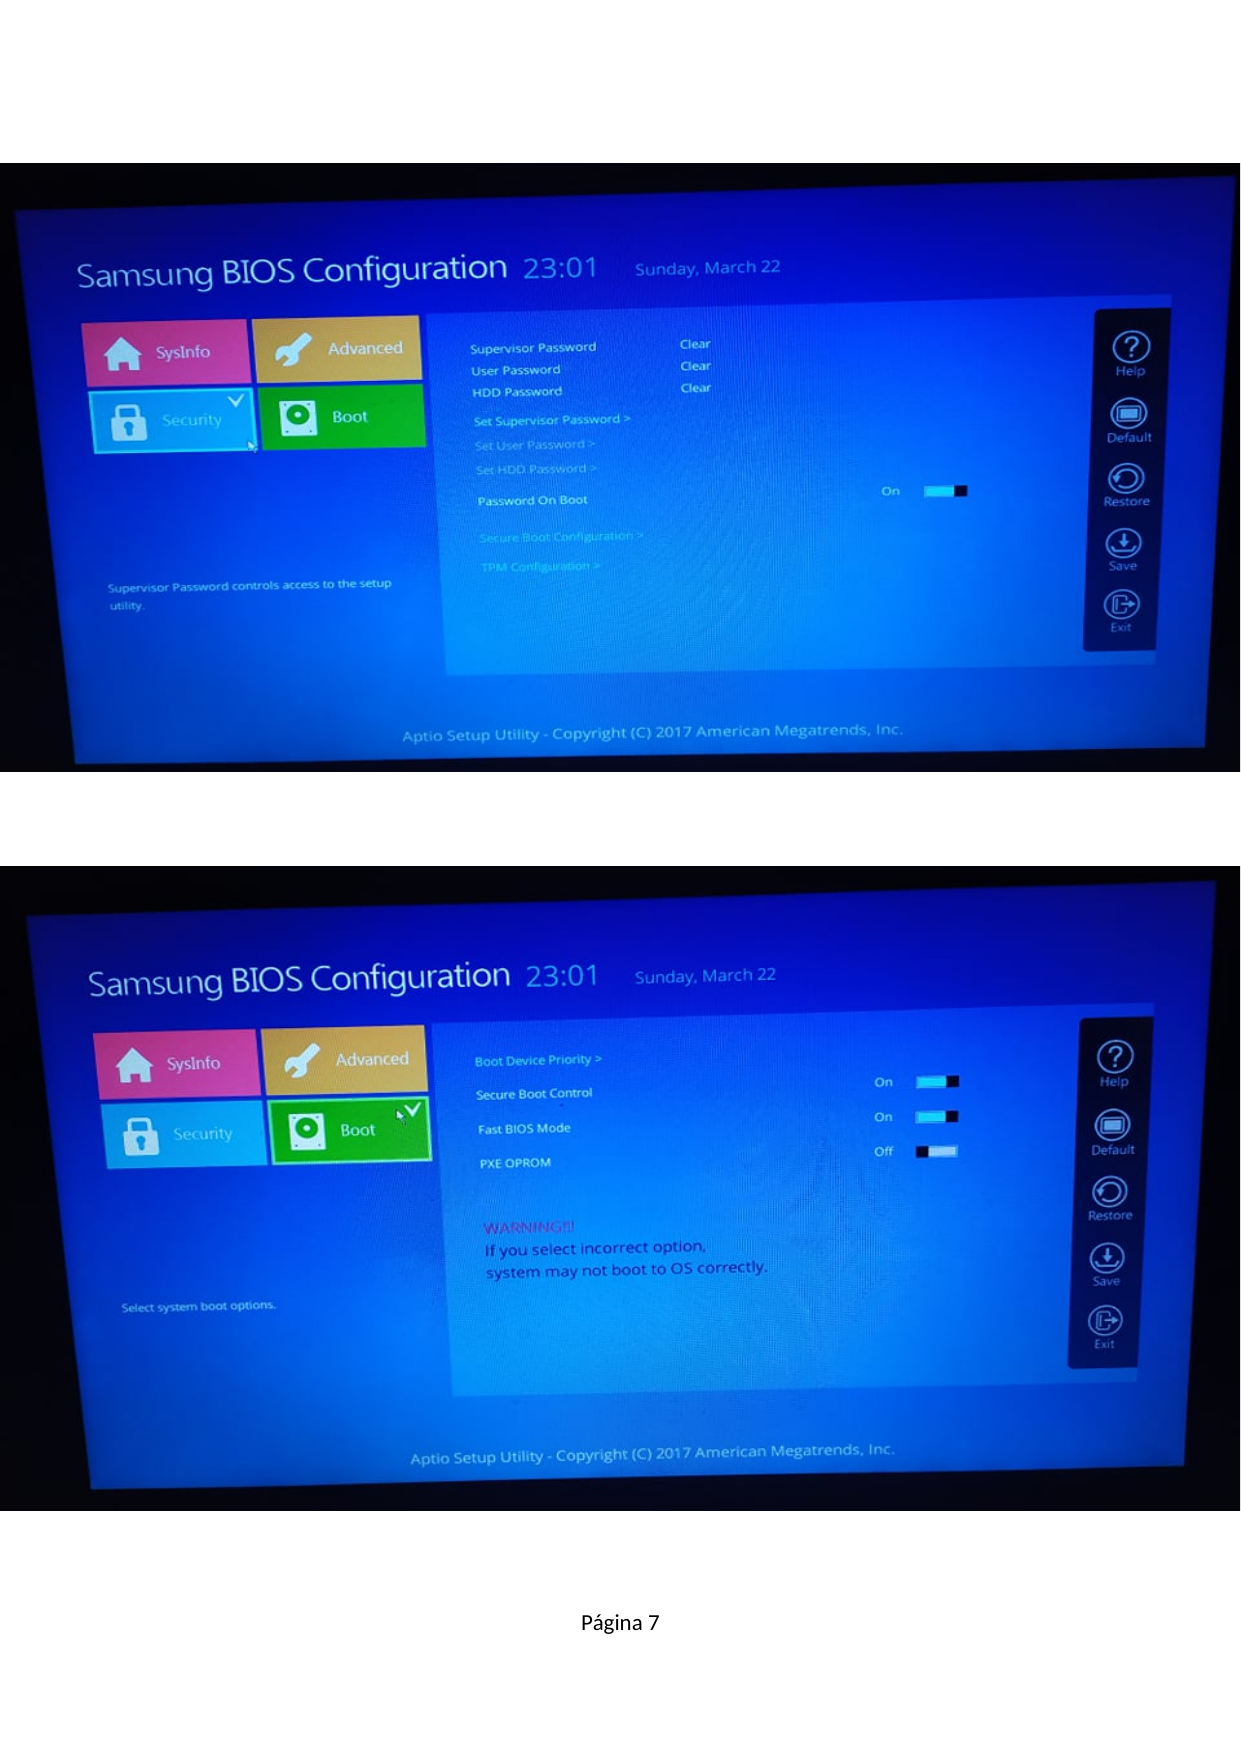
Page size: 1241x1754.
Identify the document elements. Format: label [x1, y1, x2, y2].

picture [0, 866, 1241, 1511]
picture [0, 163, 1241, 772]
